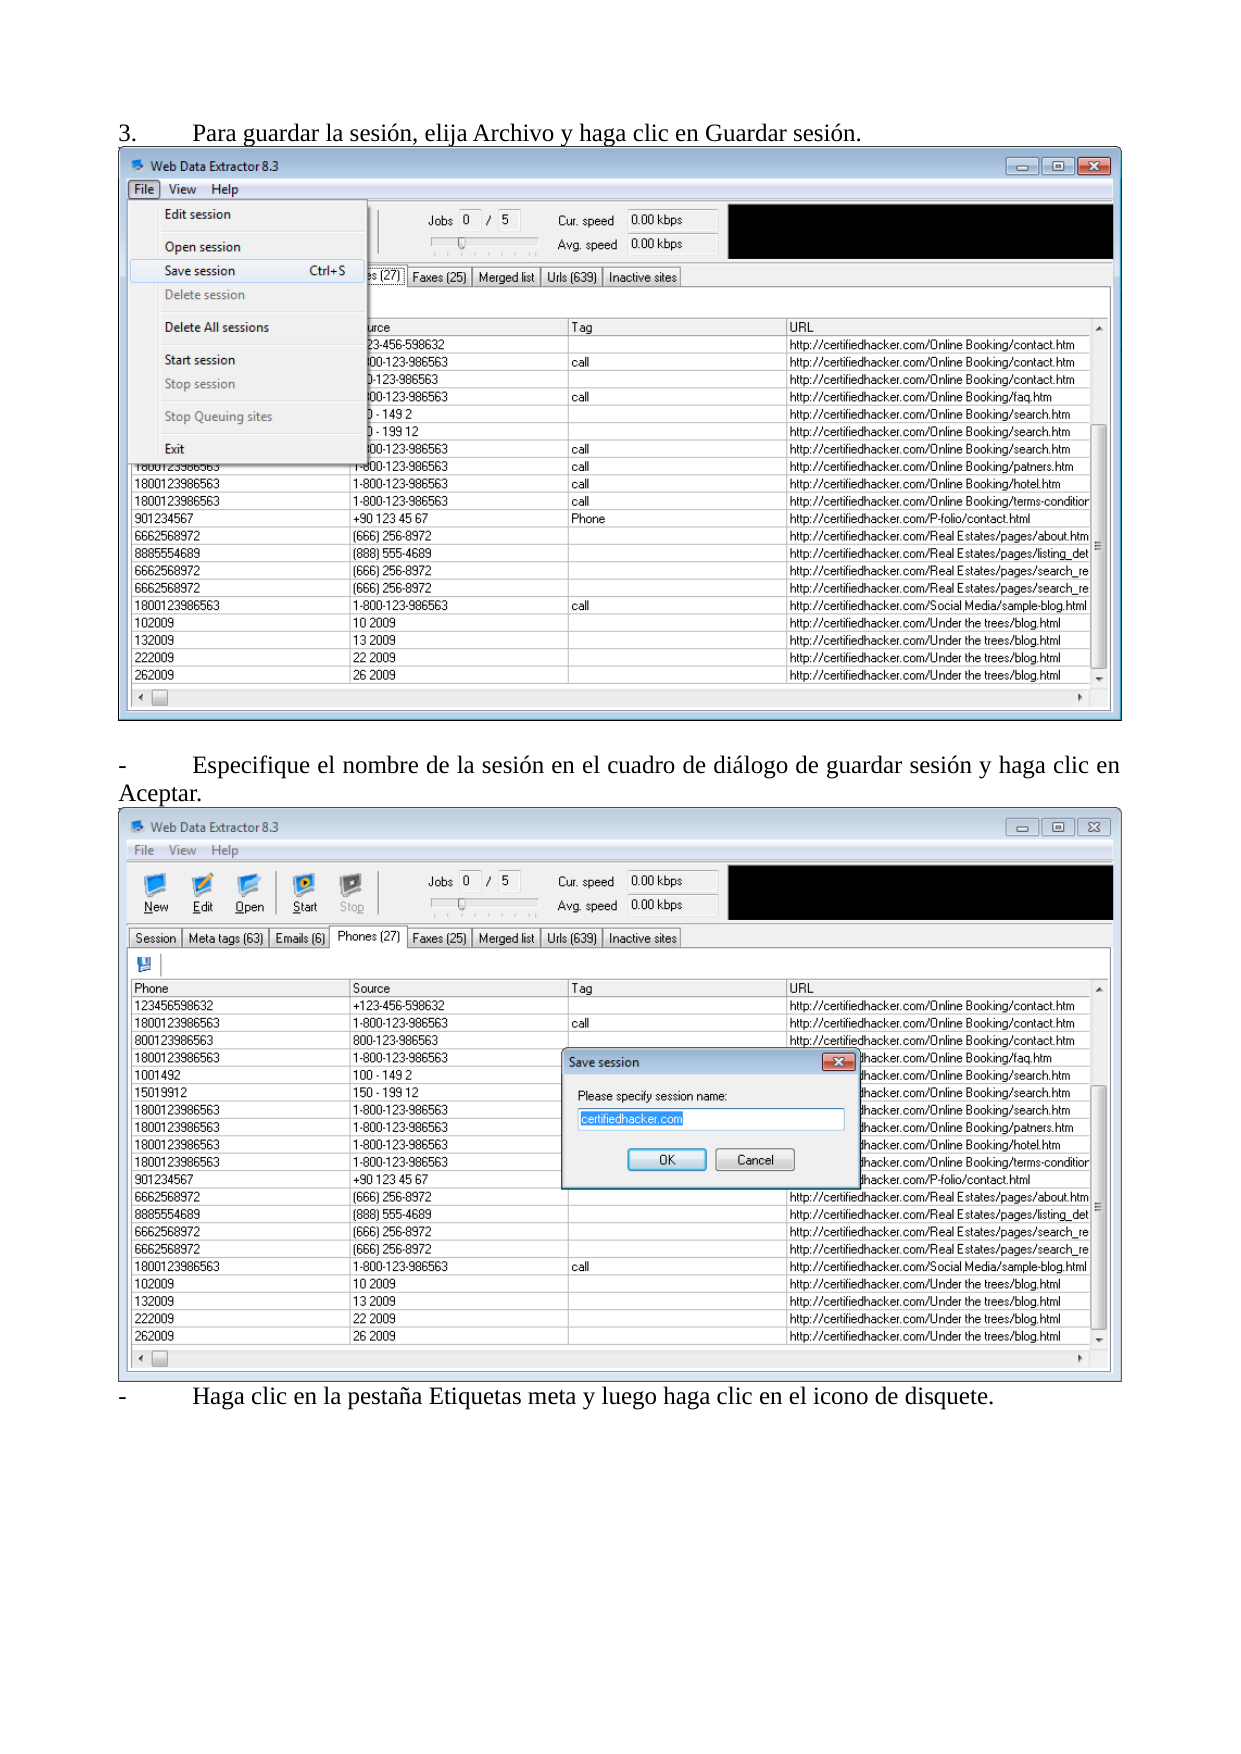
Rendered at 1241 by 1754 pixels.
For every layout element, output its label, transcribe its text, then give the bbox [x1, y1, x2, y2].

picture [118, 146, 1123, 721]
text - Especifique el nombre de la sesión en el cuadro de diálogo de guardar sesión y haga clic en Aceptar. [118, 750, 1122, 807]
picture [118, 807, 1123, 1382]
text - Haga clic en la pestaña Etiquetas meta y luego haga clic en el icono de disquete. [118, 1382, 1122, 1410]
text 3. Para guardar la sesión, elija Archivo y haga clic en Guardar sesión. [118, 118, 1122, 146]
